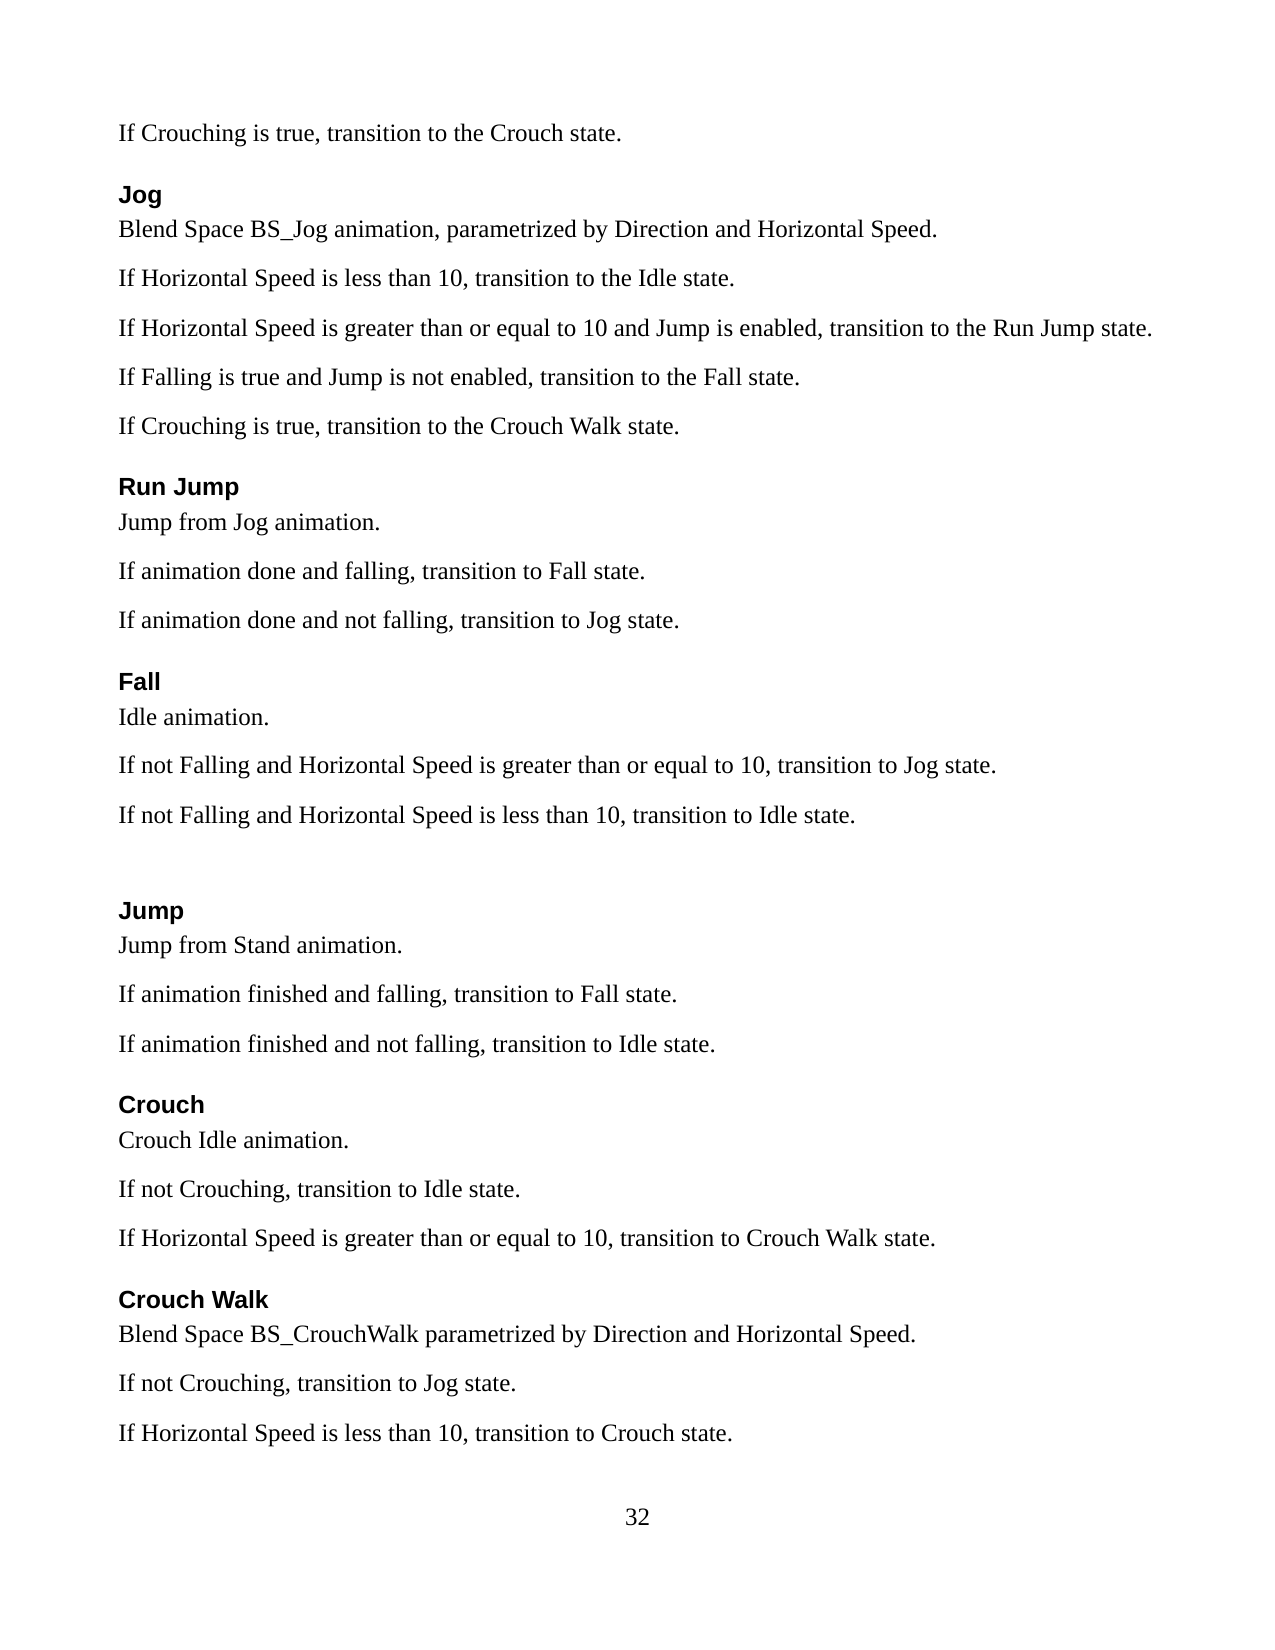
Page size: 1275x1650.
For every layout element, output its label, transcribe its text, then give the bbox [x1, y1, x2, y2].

text If Horizontal Speed is greater than or equal to 10 and Jump is enabled, transition to the Run Jump state. [118, 313, 1157, 341]
text If not Falling and Horizontal Speed is greater than or equal to 10, transition to Jog state. [118, 751, 1157, 779]
text Blend Space BS_Jog animation, parametrized by Direction and Horizontal Speed. [118, 214, 1157, 243]
subtitle Fall [118, 667, 1157, 695]
text If animation done and not falling, transition to Jog state. [118, 605, 1157, 634]
text If animation done and falling, transition to Fall state. [118, 556, 1157, 585]
text Crouch Idle animation. [118, 1125, 1157, 1154]
text Jump from Stand animation. [118, 931, 1157, 959]
text If Horizontal Speed is less than 10, transition to the Idle state. [118, 263, 1157, 292]
text If Horizontal Speed is less than 10, transition to Crouch state. [118, 1418, 1157, 1446]
text If not Falling and Horizontal Speed is less than 10, transition to Idle state. [118, 800, 1157, 863]
text Idle animation. [118, 702, 1157, 730]
subtitle Jump [118, 896, 1157, 924]
text If Horizontal Speed is greater than or equal to 10, transition to Crouch Walk state. [118, 1223, 1157, 1252]
subtitle Jog [118, 180, 1157, 208]
text If Crouching is true, transition to the Crouch state. [118, 118, 1157, 147]
text If Falling is true and Jump is not enabled, transition to the Fall state. [118, 362, 1157, 390]
text If Crouching is true, transition to the Crouch Walk state. [118, 411, 1157, 439]
text If animation finished and not falling, transition to Idle state. [118, 1029, 1157, 1057]
text If animation finished and falling, transition to Fall state. [118, 979, 1157, 1008]
text Jump from Jog animation. [118, 507, 1157, 536]
subtitle Crouch Walk [118, 1285, 1157, 1313]
subtitle Run Jump [118, 472, 1157, 501]
text If not Crouching, transition to Idle state. [118, 1174, 1157, 1203]
text If not Crouching, transition to Jog state. [118, 1368, 1157, 1397]
text Blend Space BS_CrouchWalk parametrized by Direction and Horizontal Speed. [118, 1319, 1157, 1348]
subtitle Crouch [118, 1090, 1157, 1119]
